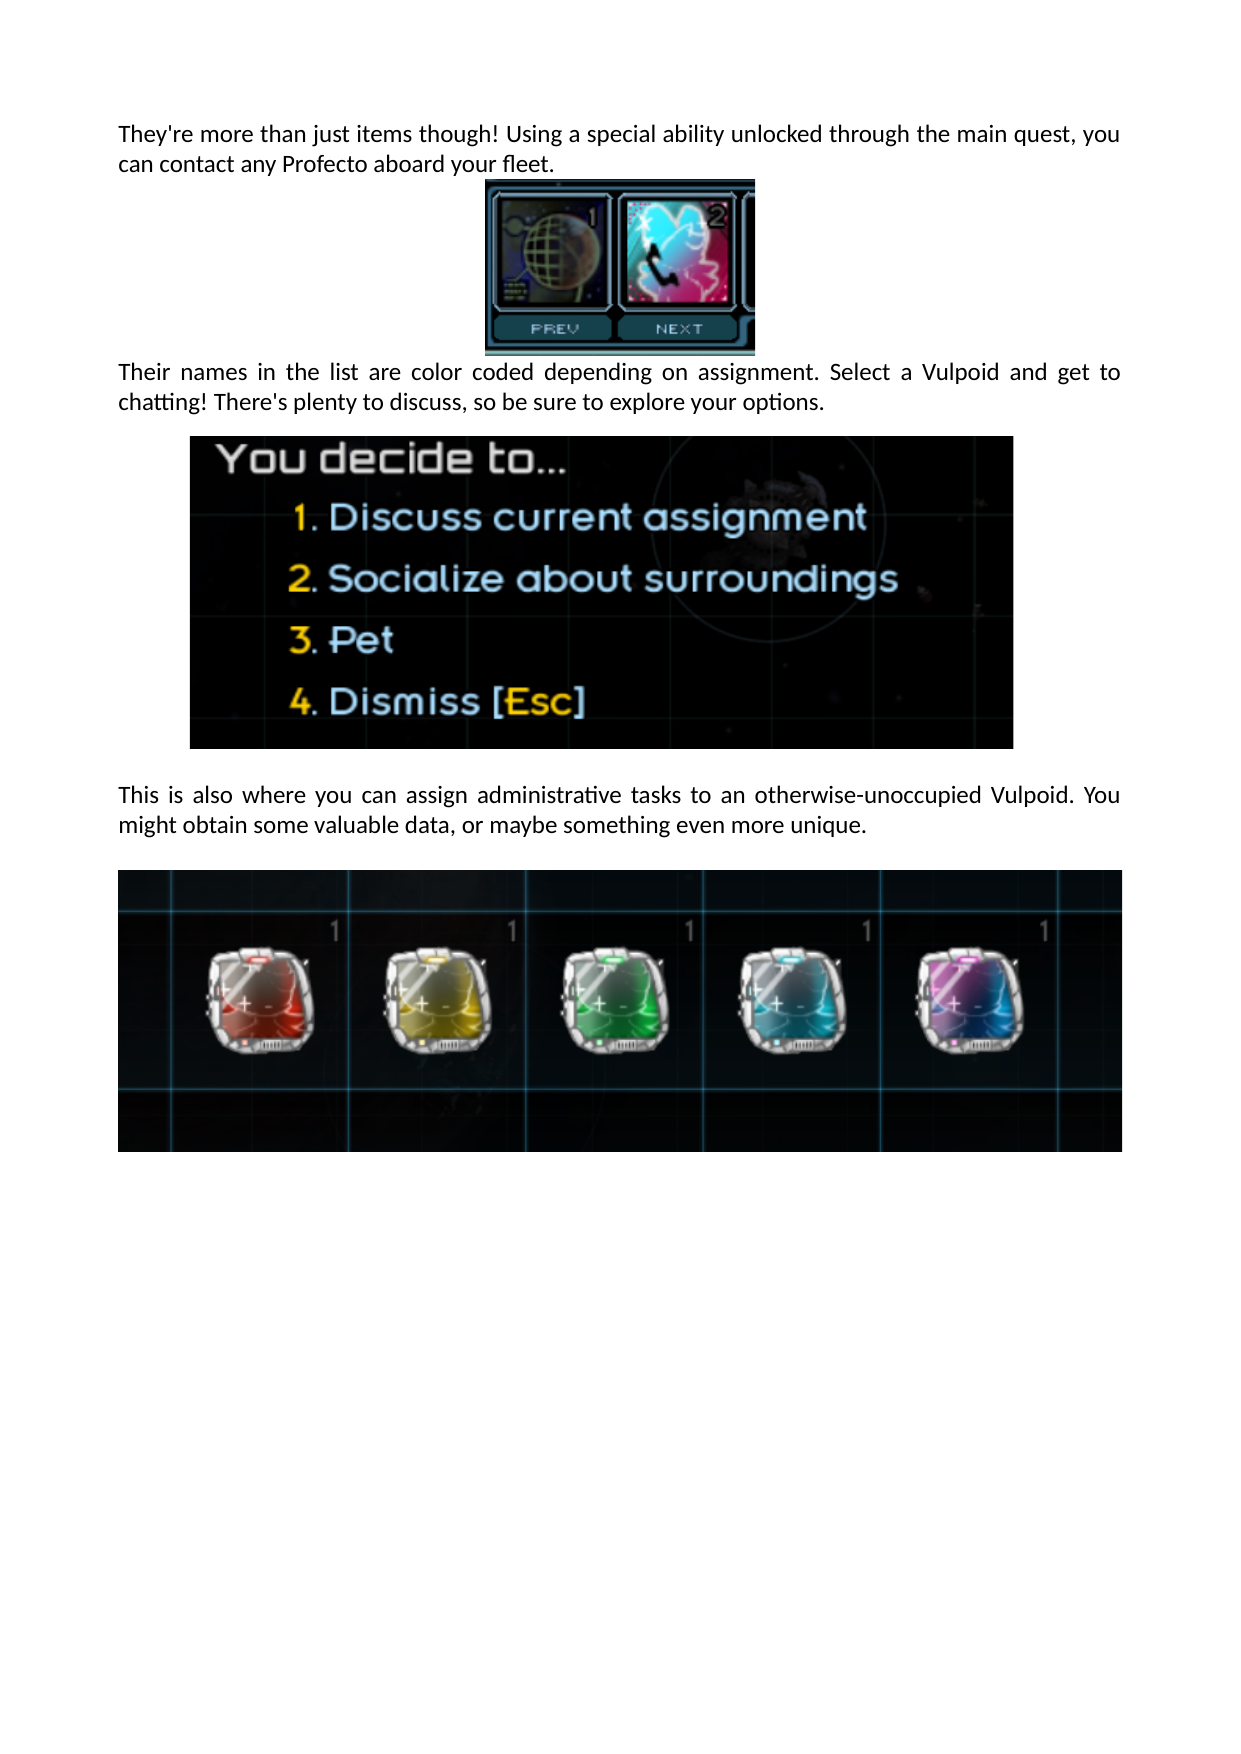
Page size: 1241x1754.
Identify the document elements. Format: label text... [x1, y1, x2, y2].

text This is also where you can assign administrative tasks to an otherwise-unoccupied Vulpoid. You might obtain some valuable data, or maybe something even more unique. [118, 779, 1122, 840]
picture [189, 436, 1014, 749]
text They're more than just items though! Using a special ability unlocked through the main quest, you can contact any Profecto aboard your fleet. [118, 118, 1122, 179]
text Their names in the list are color coded depending on assignment. Select a Vulpoid and get to chatting! There's plenty to discuss, so be sure to explore your options. [118, 179, 1122, 417]
picture [485, 179, 756, 356]
picture [118, 870, 1123, 1152]
